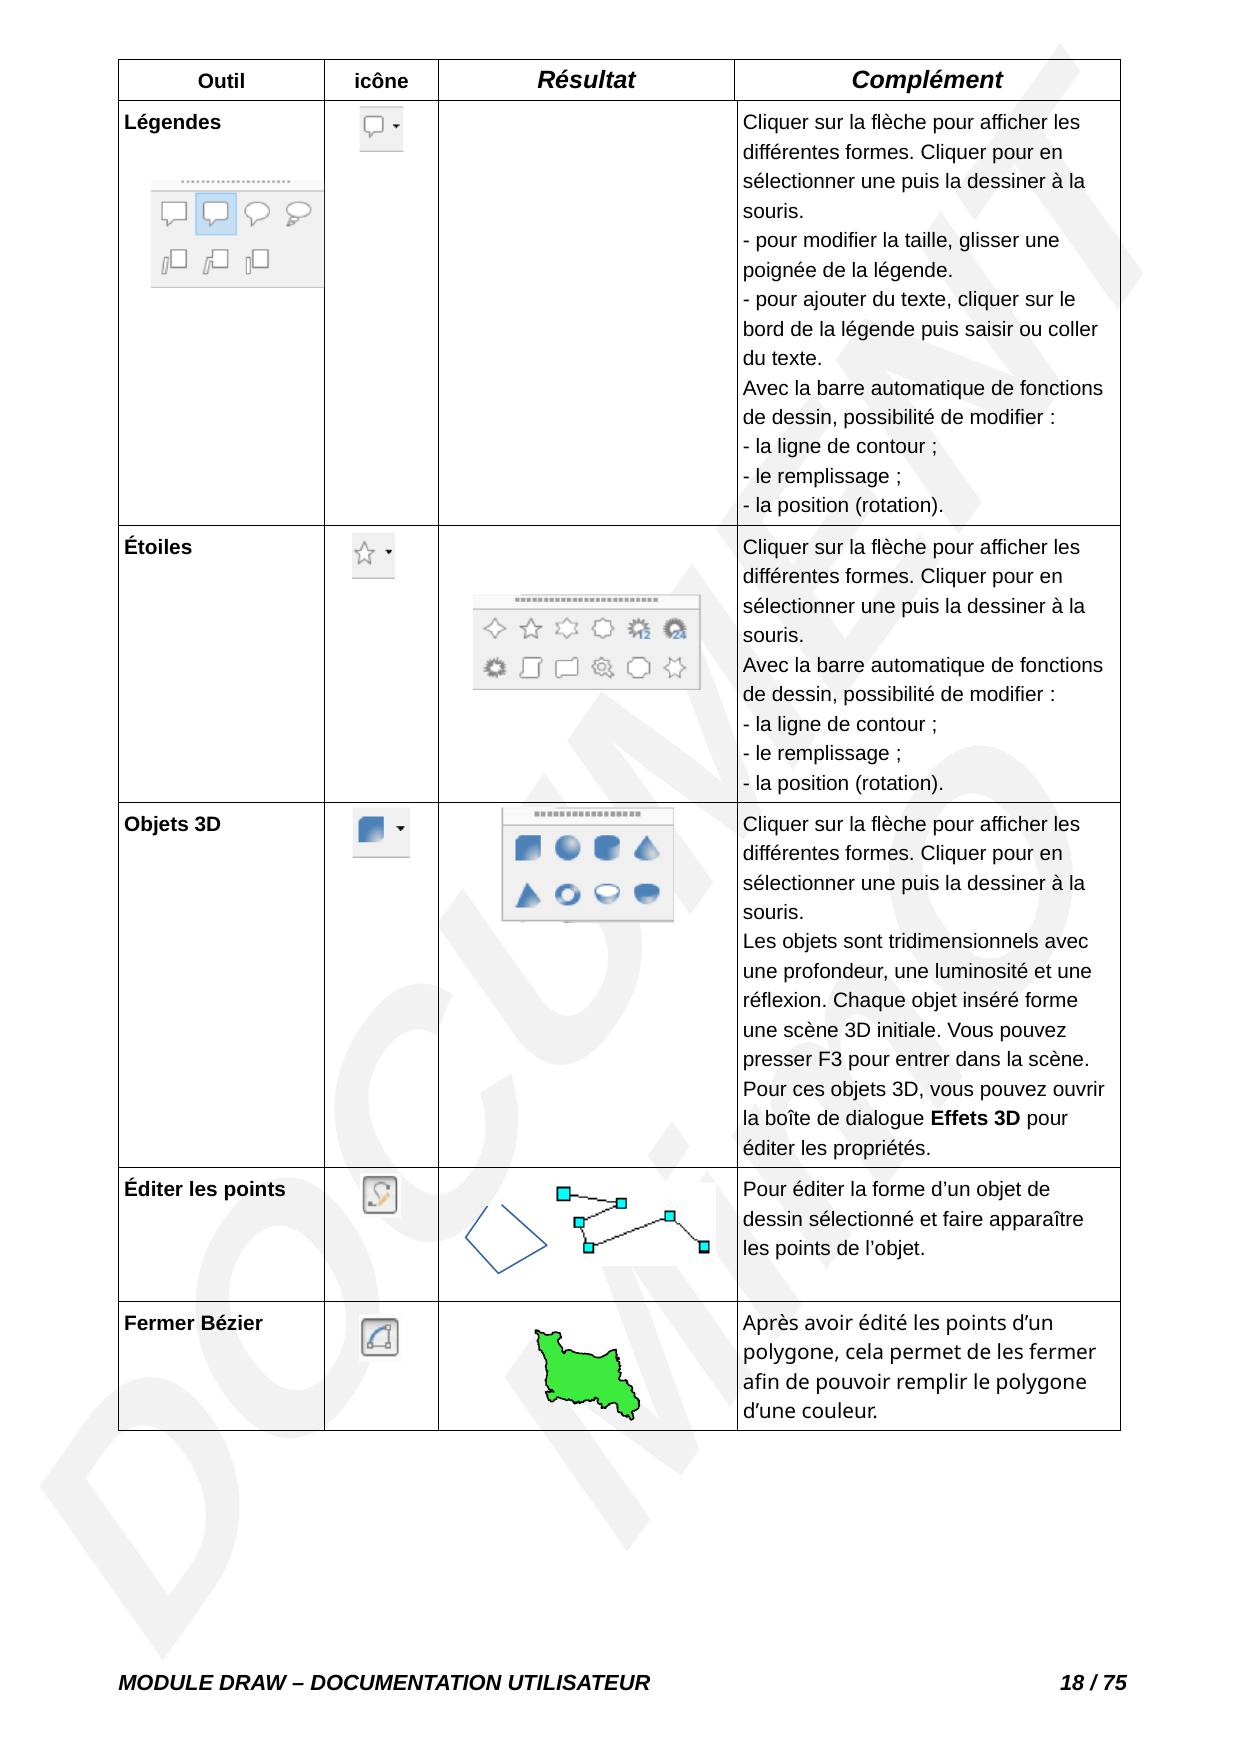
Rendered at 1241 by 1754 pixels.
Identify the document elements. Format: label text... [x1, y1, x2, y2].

table_cell [439, 526, 737, 802]
table_cell [325, 526, 438, 802]
table_cell Après avoir édité les points d’un polygone, cela permet de les fermer afin de pouvoir remplir le polygone d’une couleur. [738, 1302, 1120, 1430]
table_cell [439, 1168, 737, 1301]
picture [501, 807, 674, 923]
table_cell [325, 1168, 438, 1301]
table_cell [439, 101, 737, 524]
table_cell Éditer les points [119, 1168, 324, 1301]
table_cell Cliquer sur la flèche pour afficher les différentes formes. Cliquer pour en sélectionner une puis la dessiner à la souris. Avec la barre automatique de fonctions de dessin, possibilité de modifier : - la ligne de contour ; - le remplissage ; - la position (rotation). [738, 526, 1120, 802]
picture [555, 1182, 716, 1266]
table_cell Légendes [119, 101, 324, 524]
table_cell [325, 803, 438, 1167]
table_cell Cliquer sur la flèche pour afficher les différentes formes. Cliquer pour en sélectionner une puis la dessiner à la souris. - pour modifier la taille, glisser une poignée de la légende. - pour ajouter du texte, cliquer sur le bord de la légende puis saisir ou coller du texte. Avec la barre automatique de fonctions de dessin, possibilité de modifier : - la ligne de contour ; - le remplissage ; - la position (rotation). [738, 101, 1120, 524]
picture [150, 180, 325, 288]
table_cell Objets 3D [119, 803, 324, 1167]
table_cell Pour éditer la forme d’un objet de dessin sélectionné et faire apparaître les points de l’objet. [738, 1168, 1120, 1301]
table_header icône [325, 60, 438, 100]
table_header Résultat [439, 60, 734, 100]
table_header Complément [735, 60, 1120, 100]
picture [472, 594, 702, 690]
picture [358, 1314, 403, 1362]
table_cell Étoiles [119, 526, 324, 802]
picture [352, 807, 410, 858]
picture [359, 106, 404, 152]
table_cell [325, 101, 438, 524]
table_cell [325, 1302, 438, 1430]
picture [360, 1173, 401, 1218]
table_cell Fermer Bézier [119, 1302, 324, 1430]
table_cell [439, 803, 737, 1167]
picture [351, 532, 395, 579]
table_cell [439, 1302, 737, 1430]
table_cell Cliquer sur la flèche pour afficher les différentes formes. Cliquer pour en sélectionner une puis la dessiner à la souris. Les objets sont tridimensionnels avec une profondeur, une luminosité et une réflexion. Chaque objet inséré forme une scène 3D initiale. Vous pouvez presser F3 pour entrer dans la scène. Pour ces objets 3D, vous pouvez ouvrir la boîte de dialogue Effets 3D pour éditer les propriétés. [738, 803, 1120, 1167]
table_header Outil [119, 60, 324, 100]
